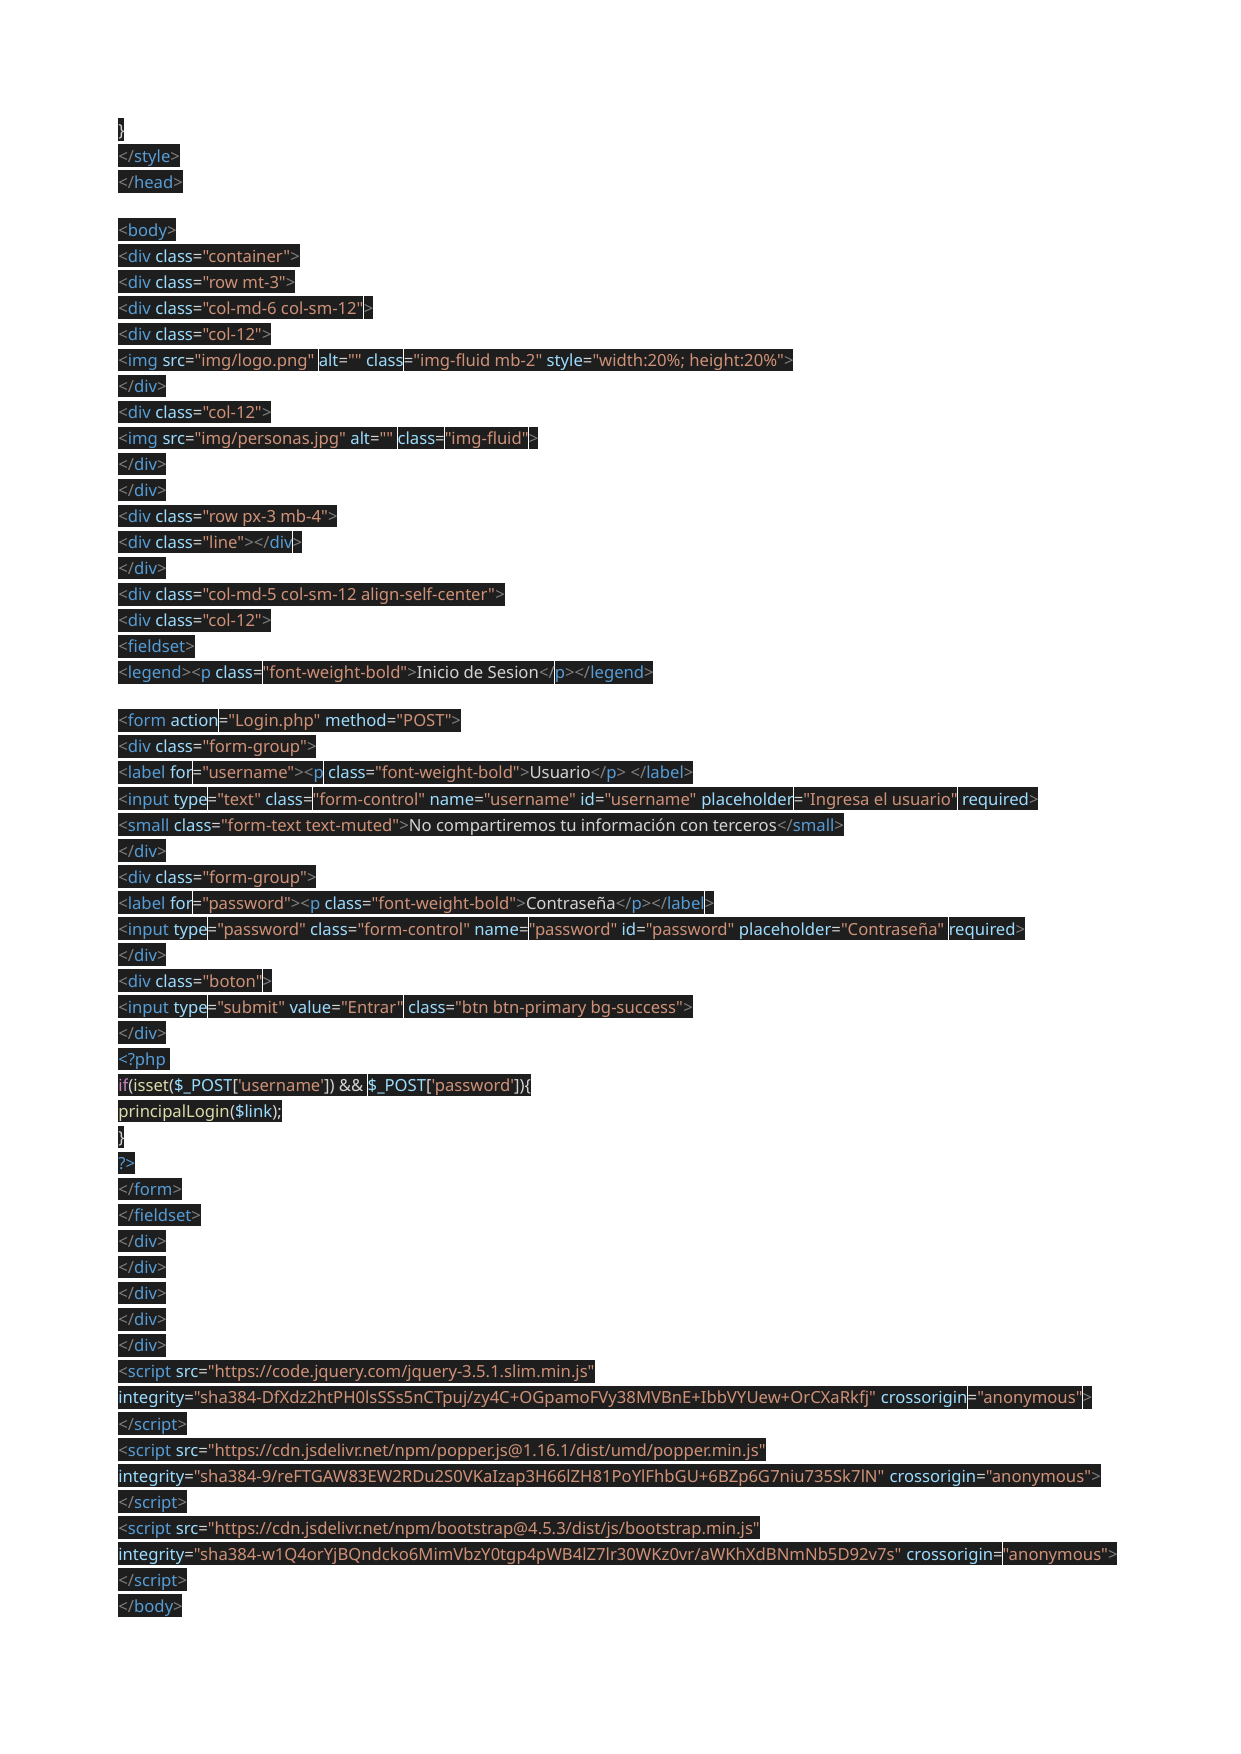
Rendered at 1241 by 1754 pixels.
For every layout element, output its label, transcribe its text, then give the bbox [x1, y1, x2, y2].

text <fieldset> [118, 635, 1122, 658]
text </form> [118, 1178, 1122, 1200]
text </head> [118, 170, 1122, 193]
text <div class="row px-3 mb-4"> [118, 505, 1122, 527]
text } [118, 118, 1122, 141]
text <img src="img/personas.jpg" alt="" class="img-fluid"> [118, 427, 1122, 449]
text </div> [118, 1021, 1122, 1044]
text <form action="Login.php" method="POST"> [118, 709, 1122, 732]
text <legend><p class="font-weight-bold">Inicio de Sesion</p></legend> [118, 661, 1122, 684]
text </div> [118, 1308, 1122, 1331]
text <script src="https://cdn.jsdelivr.net/npm/popper.js@1.16.1/dist/umd/popper.min.js" [118, 1438, 1122, 1461]
text <?php [118, 1047, 1122, 1070]
text <div class="col-12"> [118, 401, 1122, 423]
text <small class="form-text text-muted">No compartiremos tu información con terceros</small> [118, 813, 1122, 836]
text </div> [118, 1334, 1122, 1357]
text <body> [118, 218, 1122, 241]
text </style> [118, 144, 1122, 167]
text ?> [118, 1152, 1122, 1174]
text </div> [118, 374, 1122, 397]
text </body> [118, 1594, 1122, 1617]
text <script src="https://cdn.jsdelivr.net/npm/bootstrap@4.5.3/dist/js/bootstrap.min.js" [118, 1516, 1122, 1539]
text </div> [118, 1230, 1122, 1252]
text <img src="img/logo.png" alt="" class="img-fluid mb-2" style="width:20%; height:20%"> [118, 348, 1122, 371]
text </div> [118, 479, 1122, 501]
text </div> [118, 453, 1122, 475]
text <input type="text" class="form-control" name="username" id="username" placeholder="Ingresa el usuario" required> [118, 787, 1122, 810]
text <div class="container"> [118, 244, 1122, 267]
text integrity="sha384-9/reFTGAW83EW2RDu2S0VKaIzap3H66lZH81PoYlFhbGU+6BZp6G7niu735Sk7lN" crossorigin="anonymous"> [118, 1464, 1122, 1487]
text <div class="boton"> [118, 969, 1122, 992]
text if(isset($_POST['username']) && $_POST['password']){ [118, 1073, 1122, 1096]
text } [118, 1126, 1122, 1148]
text </div> [118, 943, 1122, 966]
text </div> [118, 557, 1122, 579]
text <div class="row mt-3"> [118, 270, 1122, 293]
text <div class="form-group"> [118, 865, 1122, 888]
text </script> [118, 1568, 1122, 1591]
text integrity="sha384-w1Q4orYjBQndcko6MimVbzY0tgp4pWB4lZ7lr30WKz0vr/aWKhXdBNmNb5D92v7s" crossorigin="anonymous"> [118, 1542, 1122, 1565]
text <label for="username"><p class="font-weight-bold">Usuario</p> </label> [118, 761, 1122, 784]
text <script src="https://code.jquery.com/jquery-3.5.1.slim.min.js" [118, 1360, 1122, 1383]
text <input type="submit" value="Entrar" class="btn btn-primary bg-success"> [118, 995, 1122, 1018]
text integrity="sha384-DfXdz2htPH0lsSSs5nCTpuj/zy4C+OGpamoFVy38MVBnE+IbbVYUew+OrCXaRkfj" crossorigin="anonymous"> [118, 1386, 1122, 1409]
text <div class="col-12"> [118, 322, 1122, 345]
text </fieldset> [118, 1204, 1122, 1226]
text </script> [118, 1412, 1122, 1435]
text </script> [118, 1490, 1122, 1513]
text <div class="form-group"> [118, 735, 1122, 758]
text </div> [118, 1282, 1122, 1304]
text <div class="col-md-5 col-sm-12 align-self-center"> [118, 583, 1122, 606]
text <input type="password" class="form-control" name="password" id="password" placeholder="Contraseña" required> [118, 917, 1122, 940]
text </div> [118, 1256, 1122, 1278]
text <div class="col-md-6 col-sm-12"> [118, 296, 1122, 319]
text <label for="password"><p class="font-weight-bold">Contraseña</p></label> [118, 891, 1122, 914]
text <div class="line"></div> [118, 531, 1122, 553]
text <div class="col-12"> [118, 609, 1122, 632]
text </div> [118, 839, 1122, 862]
text principalLogin($link); [118, 1099, 1122, 1122]
